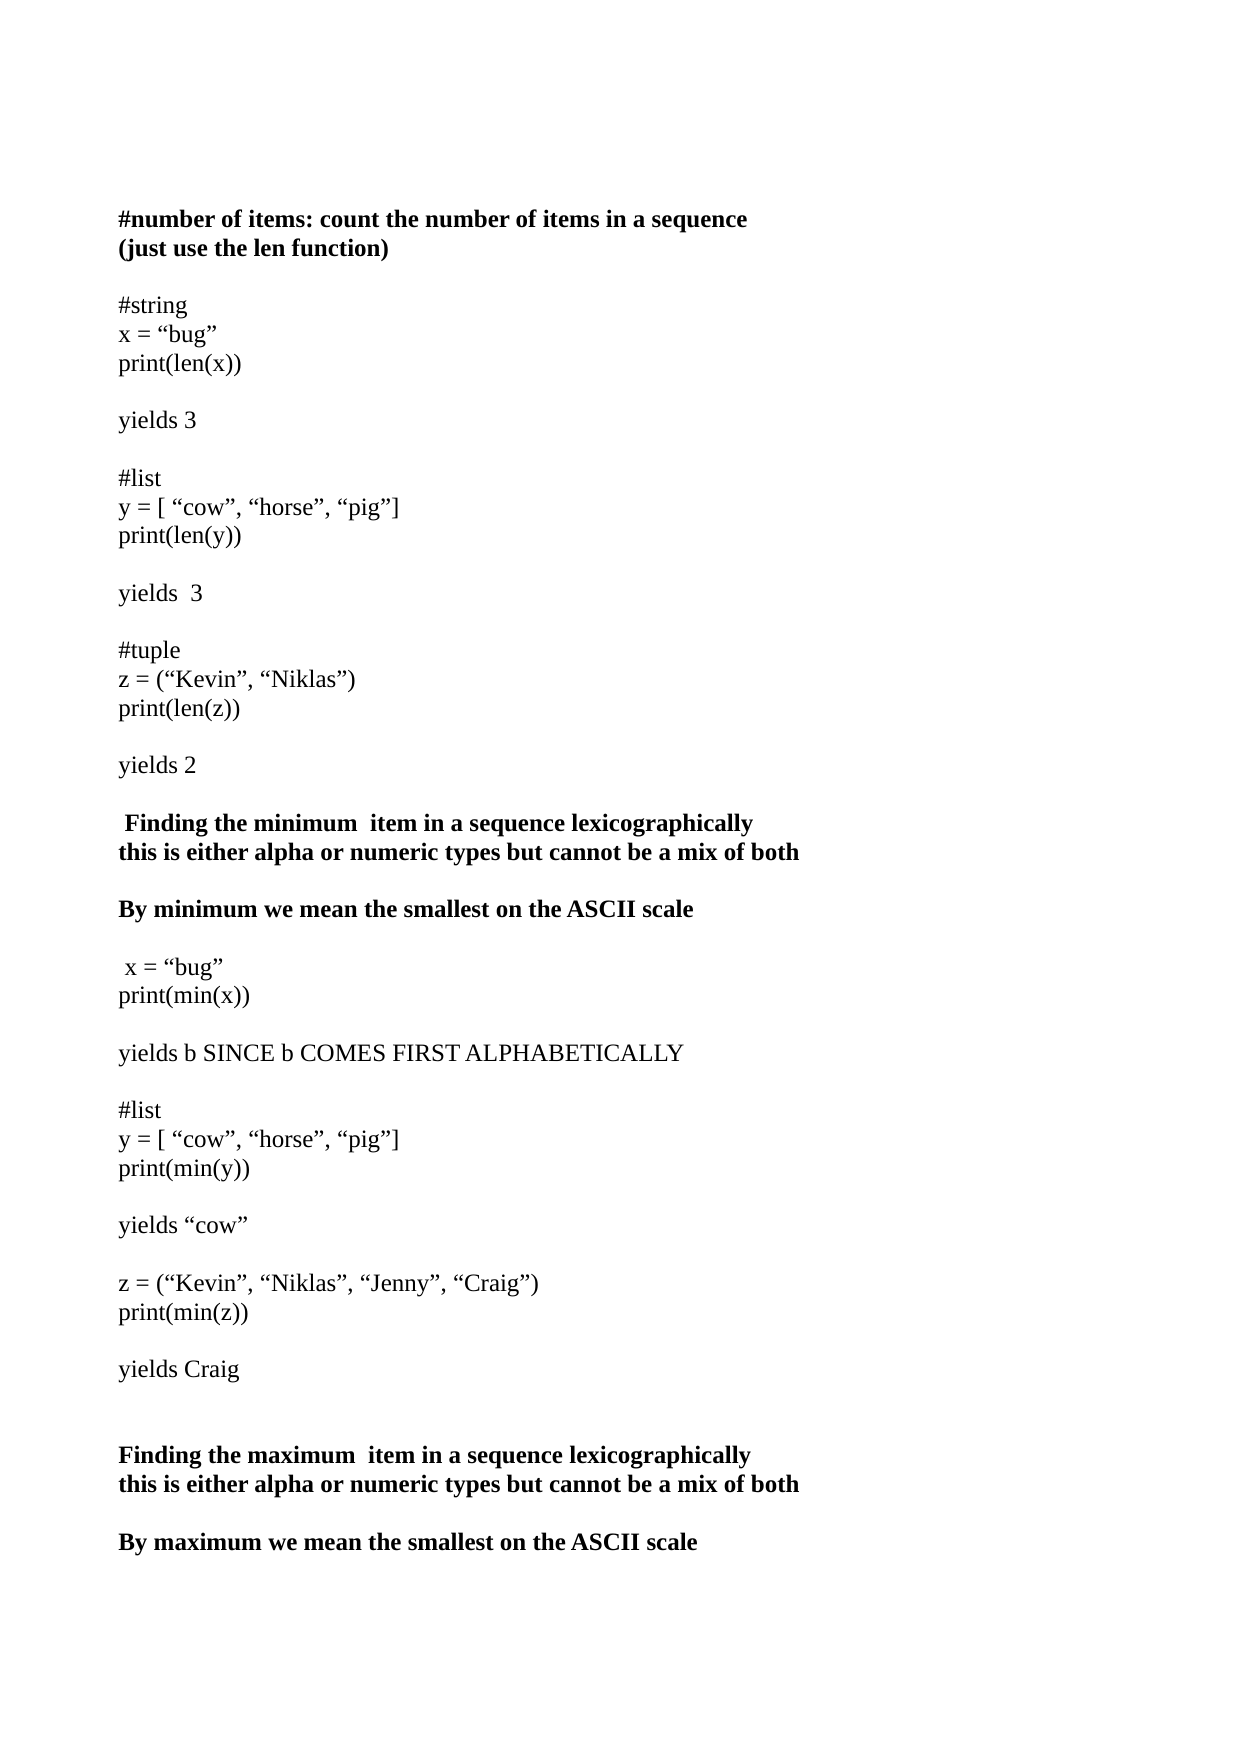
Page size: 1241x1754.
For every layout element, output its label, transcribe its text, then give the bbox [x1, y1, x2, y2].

text Finding the maximum item in a sequence lexicographically [118, 1441, 1122, 1469]
text #number of items: count the number of items in a sequence [118, 204, 1122, 233]
text #tuple [118, 636, 1122, 664]
text print(len(z)) [118, 693, 1122, 722]
text yields “cow” [118, 1211, 1122, 1239]
text #list [118, 463, 1122, 492]
text x = “bug” [118, 952, 1122, 981]
text yields b SINCE b COMES FIRST ALPHABETICALLY [118, 1038, 1122, 1067]
text this is either alpha or numeric types but cannot be a mix of both [118, 837, 1122, 866]
text x = “bug” [118, 319, 1122, 348]
text print(min(x)) [118, 981, 1122, 1009]
text #string [118, 291, 1122, 319]
text print(min(y)) [118, 1153, 1122, 1182]
text By minimum we mean the smallest on the ASCII scale [118, 894, 1122, 923]
text this is either alpha or numeric types but cannot be a mix of both [118, 1469, 1122, 1498]
text print(min(z)) [118, 1297, 1122, 1326]
text By maximum we mean the smallest on the ASCII scale [118, 1527, 1122, 1556]
text yields 3 [118, 406, 1122, 434]
text Finding the minimum item in a sequence lexicographically [118, 808, 1122, 837]
text (just use the len function) [118, 233, 1122, 262]
text y = [ “cow”, “horse”, “pig”] [118, 1124, 1122, 1153]
text print(len(x)) [118, 348, 1122, 377]
text yields 3 [118, 578, 1122, 607]
text yields 2 [118, 751, 1122, 779]
text yields Craig [118, 1354, 1122, 1383]
text z = (“Kevin”, “Niklas”) [118, 664, 1122, 693]
text y = [ “cow”, “horse”, “pig”] [118, 492, 1122, 521]
text z = (“Kevin”, “Niklas”, “Jenny”, “Craig”) [118, 1268, 1122, 1297]
text #list [118, 1096, 1122, 1124]
text print(len(y)) [118, 521, 1122, 549]
